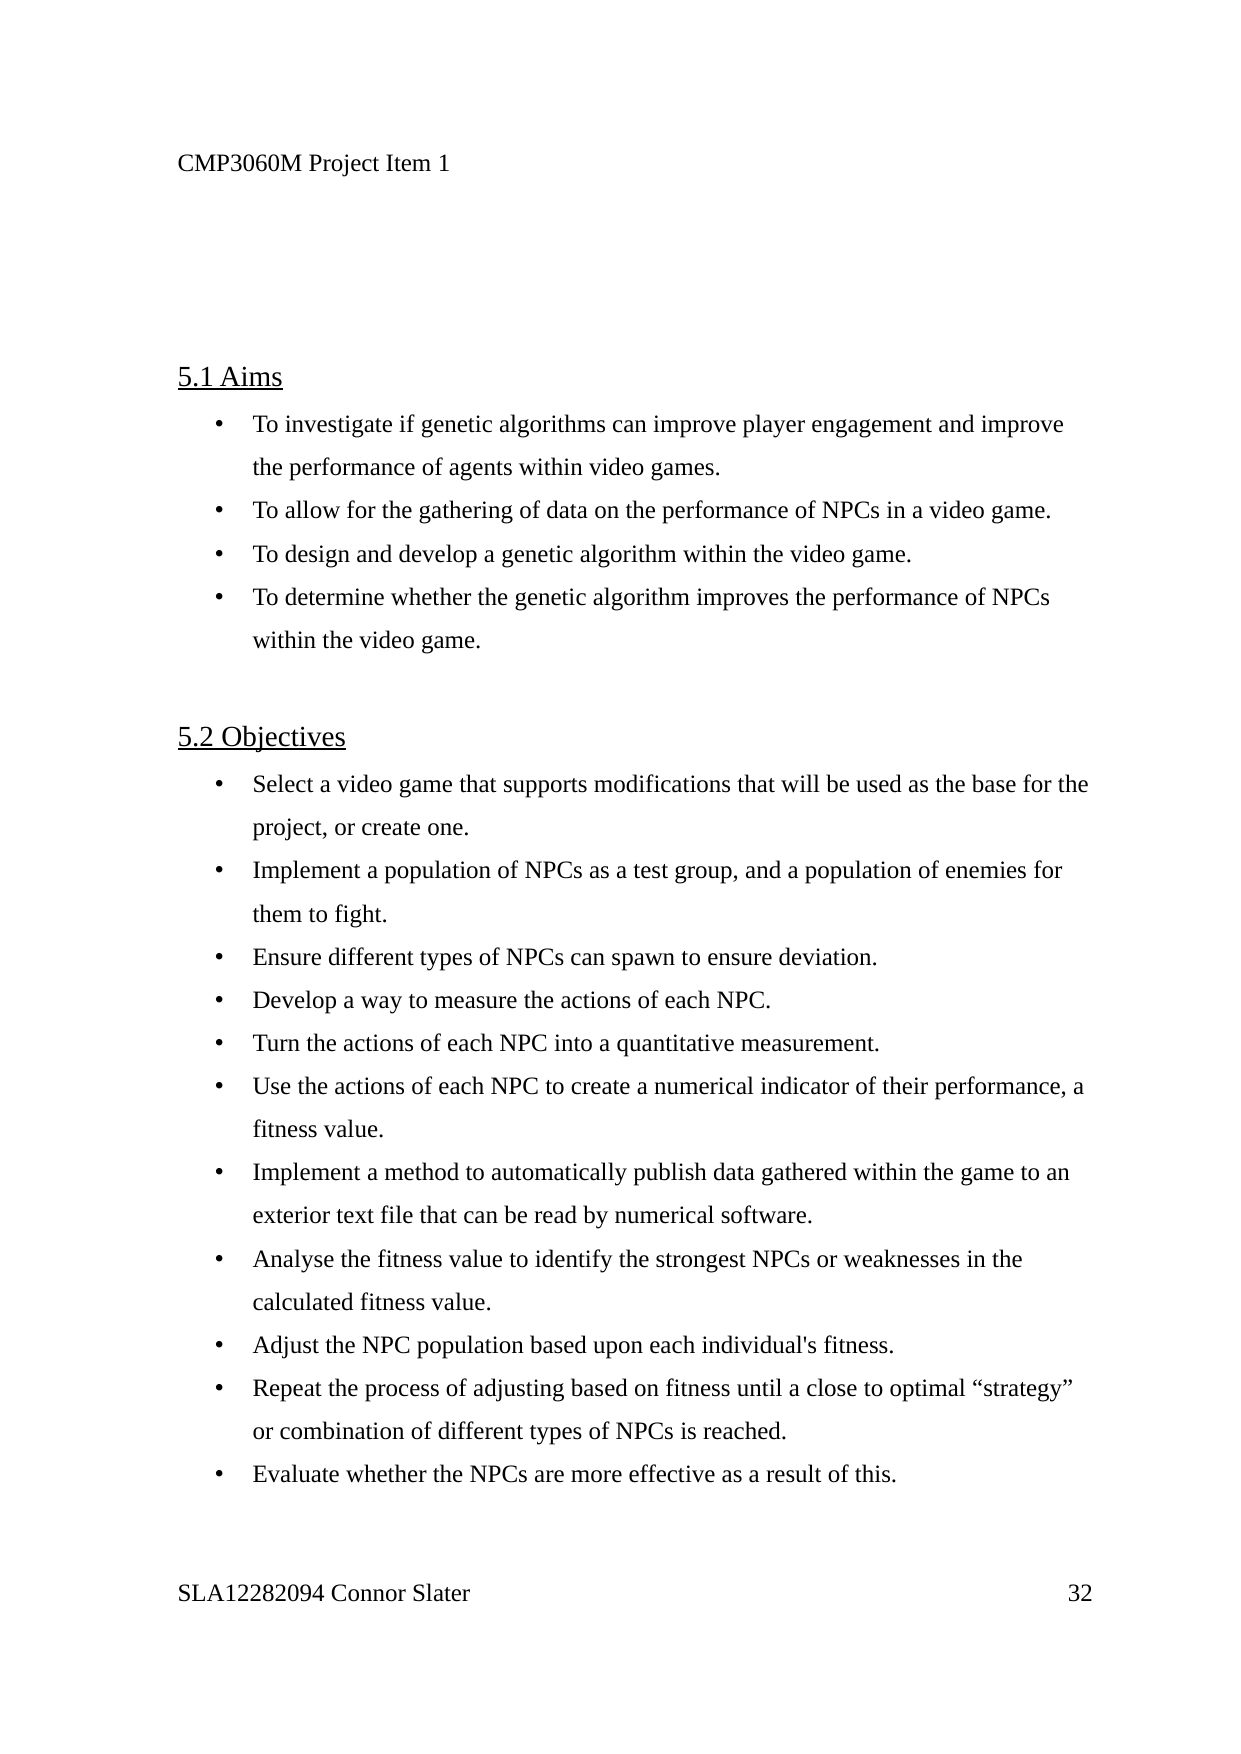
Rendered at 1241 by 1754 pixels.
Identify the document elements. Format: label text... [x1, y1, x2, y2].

list To allow for the gathering of data on the performance of NPCs in a video game. [215, 496, 1093, 524]
list Turn the actions of each NPC into a quantitative measurement. [215, 1028, 1093, 1057]
list Repeat the process of adjusting based on fitness until a close to optimal “strategy” or combination of different types of NPCs is reached. [215, 1373, 1093, 1445]
list Develop a way to measure the actions of each NPC. [215, 985, 1093, 1014]
list To determine whether the genetic algorithm improves the performance of NPCs within the video game. [215, 582, 1093, 654]
list To design and develop a genetic algorithm within the video game. [215, 539, 1093, 567]
list Adjust the NPC population based upon each individual's fitness. [215, 1330, 1093, 1359]
list Implement a population of NPCs as a test group, and a population of enemies for them to fight. [215, 856, 1093, 927]
list Ensure different types of NPCs can spawn to ensure deviation. [215, 942, 1093, 971]
list Use the actions of each NPC to create a numerical indicator of their performance, a fitness value. [215, 1071, 1093, 1143]
text 5.2 Objectives [177, 719, 1093, 753]
list Implement a method to automatically publish data gathered within the game to an exterior text file that can be read by numerical software. [215, 1157, 1093, 1229]
list Analyse the fitness value to identify the strongest NPCs or weaknesses in the calculated fitness value. [215, 1244, 1093, 1316]
text 5.1 Aims [177, 359, 1093, 392]
list Evaluate whether the NPCs are more effective as a result of this. [215, 1459, 1093, 1488]
list Select a video game that supports modifications that will be used as the base for the project, or create one. [215, 769, 1093, 841]
list To investigate if genetic algorithms can improve player engagement and improve the performance of agents within video games. [215, 409, 1093, 481]
